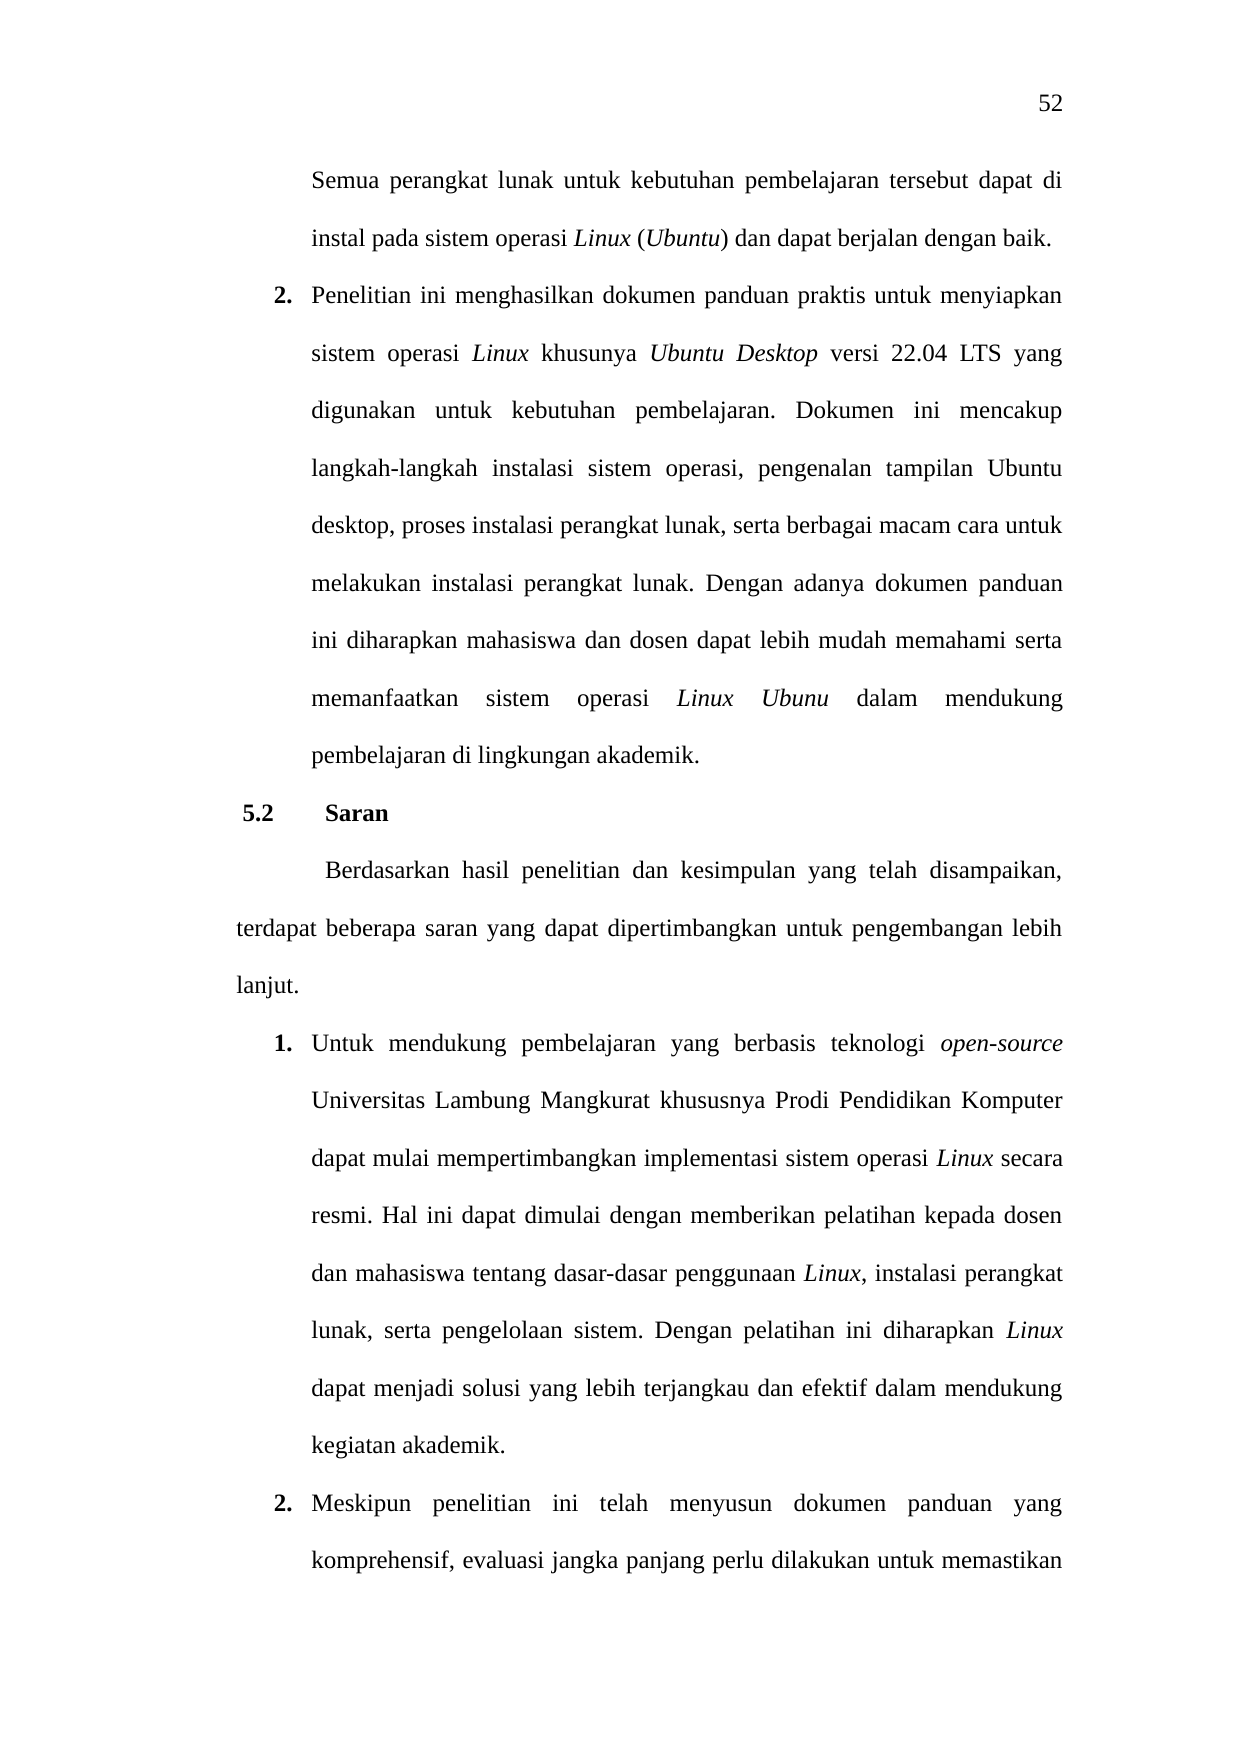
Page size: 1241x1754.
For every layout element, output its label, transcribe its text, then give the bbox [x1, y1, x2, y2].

list Untuk mendukung pembelajaran yang berbasis teknologi open-source Universitas Lambung Mangkurat khususnya Prodi Pendidikan Komputer dapat mulai mempertimbangkan implementasi sistem operasi Linux secara resmi. Hal ini dapat dimulai dengan memberikan pelatihan kepada dosen dan mahasiswa tentang dasar-dasar penggunaan Linux, instalasi perangkat lunak, serta pengelolaan sistem. Dengan pelatihan ini diharapkan Linux dapat menjadi solusi yang lebih terjangkau dan efektif dalam mendukung kegiatan akademik. [274, 1028, 1063, 1459]
text Semua perangkat lunak untuk kebutuhan pembelajaran tersebut dapat di instal pada sistem operasi Linux (Ubuntu) dan dapat berjalan dengan baik. [311, 165, 1063, 252]
subtitle Saran [236, 798, 1063, 827]
list Penelitian ini menghasilkan dokumen panduan praktis untuk menyiapkan sistem operasi Linux khusunya Ubuntu Desktop versi 22.04 LTS yang digunakan untuk kebutuhan pembelajaran. Dokumen ini mencakup langkah-langkah instalasi sistem operasi, pengenalan tampilan Ubuntu desktop, proses instalasi perangkat lunak, serta berbagai macam cara untuk melakukan instalasi perangkat lunak. Dengan adanya dokumen panduan ini diharapkan mahasiswa dan dosen dapat lebih mudah memahami serta memanfaatkan sistem operasi Linux Ubunu dalam mendukung pembelajaran di lingkungan akademik. [274, 280, 1063, 769]
list Meskipun penelitian ini telah menyusun dokumen panduan yang komprehensif, evaluasi jangka panjang perlu dilakukan untuk memastikan [274, 1488, 1063, 1574]
text Berdasarkan hasil penelitian dan kesimpulan yang telah disampaikan, terdapat beberapa saran yang dapat dipertimbangkan untuk pengembangan lebih lanjut. [236, 855, 1063, 999]
